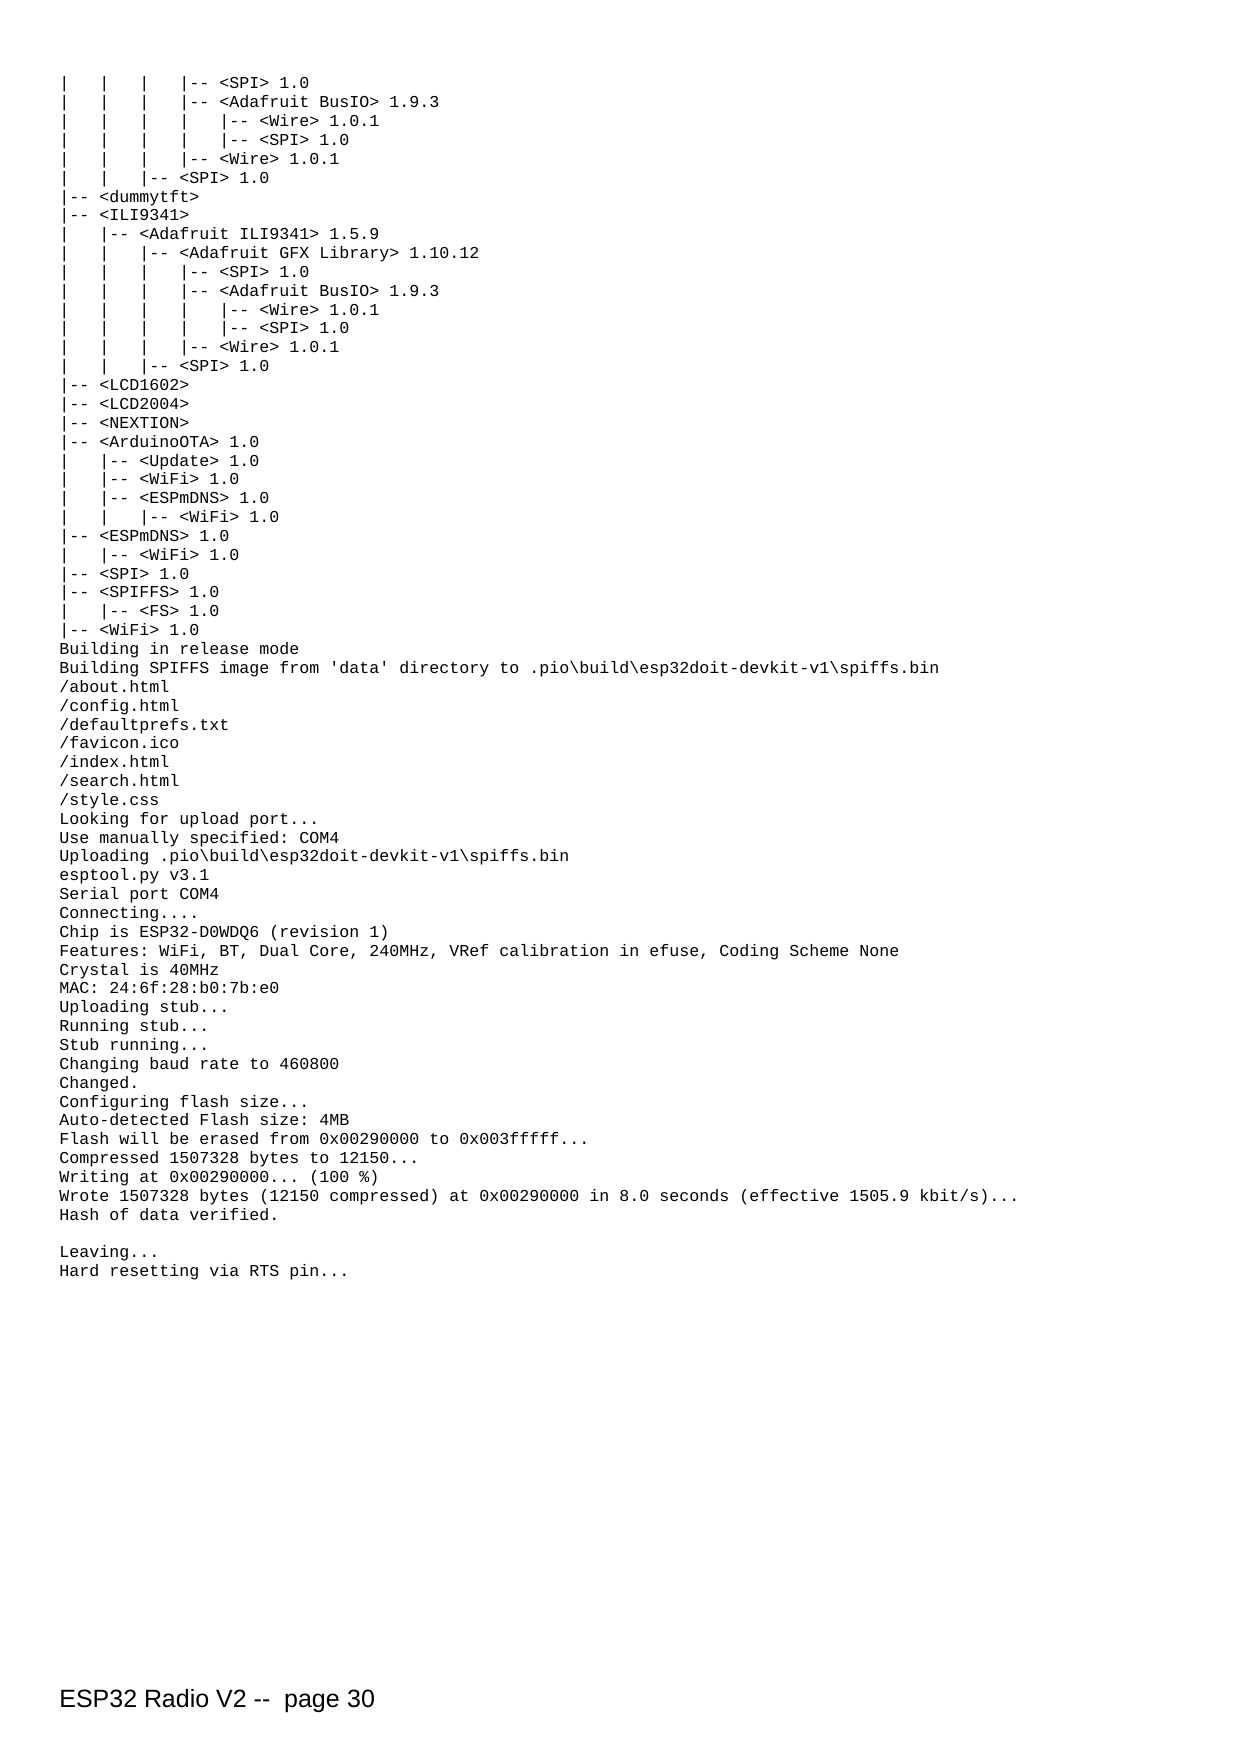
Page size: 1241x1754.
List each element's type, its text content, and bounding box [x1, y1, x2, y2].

text | | |-- <SPI> 1.0 [59, 358, 1181, 377]
text | | |-- <SPI> 1.0 [59, 169, 1181, 188]
text Auto-detected Flash size: 4MB [59, 1112, 1181, 1131]
text Configuring flash size... [59, 1093, 1181, 1112]
text |-- <dummytft> [59, 188, 1181, 207]
text Hash of data verified. [59, 1206, 1181, 1225]
text /about.html [59, 678, 1181, 697]
text Flash will be erased from 0x00290000 to 0x003fffff... [59, 1131, 1181, 1150]
text | | | |-- <Adafruit BusIO> 1.9.3 [59, 282, 1181, 301]
text Uploading .pio\build\esp32doit-devkit-v1\spiffs.bin [59, 848, 1181, 867]
text |-- <ILI9341> [59, 207, 1181, 226]
text | |-- <Update> 1.0 [59, 452, 1181, 471]
text Leaving... [59, 1244, 1181, 1263]
text MAC: 24:6f:28:b0:7b:e0 [59, 980, 1181, 999]
text Hard resetting via RTS pin... [59, 1263, 1181, 1282]
text Features: WiFi, BT, Dual Core, 240MHz, VRef calibration in efuse, Coding Scheme None [59, 942, 1181, 961]
text | | | | |-- <SPI> 1.0 [59, 132, 1181, 150]
text |-- <SPI> 1.0 [59, 565, 1181, 584]
text /config.html [59, 697, 1181, 716]
text | | | | |-- <SPI> 1.0 [59, 320, 1181, 339]
text Changing baud rate to 460800 [59, 1055, 1181, 1074]
text | | | | |-- <Wire> 1.0.1 [59, 113, 1181, 132]
text Crystal is 40MHz [59, 961, 1181, 980]
text | | | |-- <SPI> 1.0 [59, 75, 1181, 94]
text Serial port COM4 [59, 886, 1181, 904]
text |-- <NEXTION> [59, 414, 1181, 433]
text Stub running... [59, 1037, 1181, 1055]
text | | |-- <WiFi> 1.0 [59, 509, 1181, 527]
text | |-- <WiFi> 1.0 [59, 471, 1181, 490]
text Changed. [59, 1074, 1181, 1093]
text Compressed 1507328 bytes to 12150... [59, 1150, 1181, 1168]
text | | | |-- <Wire> 1.0.1 [59, 339, 1181, 358]
text |-- <WiFi> 1.0 [59, 622, 1181, 641]
text | | | |-- <Wire> 1.0.1 [59, 150, 1181, 169]
text | | |-- <Adafruit GFX Library> 1.10.12 [59, 245, 1181, 263]
text Writing at 0x00290000... (100 %) [59, 1168, 1181, 1187]
text esptool.py v3.1 [59, 867, 1181, 886]
text |-- <ArduinoOTA> 1.0 [59, 433, 1181, 452]
text | |-- <FS> 1.0 [59, 603, 1181, 622]
text Building SPIFFS image from 'data' directory to .pio\build\esp32doit-devkit-v1\spiffs.bin [59, 659, 1181, 678]
text | |-- <WiFi> 1.0 [59, 546, 1181, 565]
text | | | | |-- <Wire> 1.0.1 [59, 301, 1181, 320]
text | | | |-- <SPI> 1.0 [59, 263, 1181, 282]
text |-- <LCD2004> [59, 396, 1181, 414]
text /search.html [59, 773, 1181, 791]
text Running stub... [59, 1018, 1181, 1037]
text /index.html [59, 754, 1181, 773]
text | |-- <Adafruit ILI9341> 1.5.9 [59, 226, 1181, 245]
text Wrote 1507328 bytes (12150 compressed) at 0x00290000 in 8.0 seconds (effective 1505.9 kbit/s)... [59, 1187, 1181, 1206]
text |-- <LCD1602> [59, 377, 1181, 396]
text Connecting.... [59, 904, 1181, 923]
text | |-- <ESPmDNS> 1.0 [59, 490, 1181, 509]
text | | | |-- <Adafruit BusIO> 1.9.3 [59, 94, 1181, 113]
text Building in release mode [59, 641, 1181, 659]
text /defaultprefs.txt [59, 716, 1181, 735]
text Looking for upload port... [59, 810, 1181, 829]
text |-- <SPIFFS> 1.0 [59, 584, 1181, 603]
text Use manually specified: COM4 [59, 829, 1181, 848]
text Chip is ESP32-D0WDQ6 (revision 1) [59, 923, 1181, 942]
text /style.css [59, 791, 1181, 810]
text Uploading stub... [59, 999, 1181, 1018]
text |-- <ESPmDNS> 1.0 [59, 527, 1181, 546]
text /favicon.ico [59, 735, 1181, 754]
